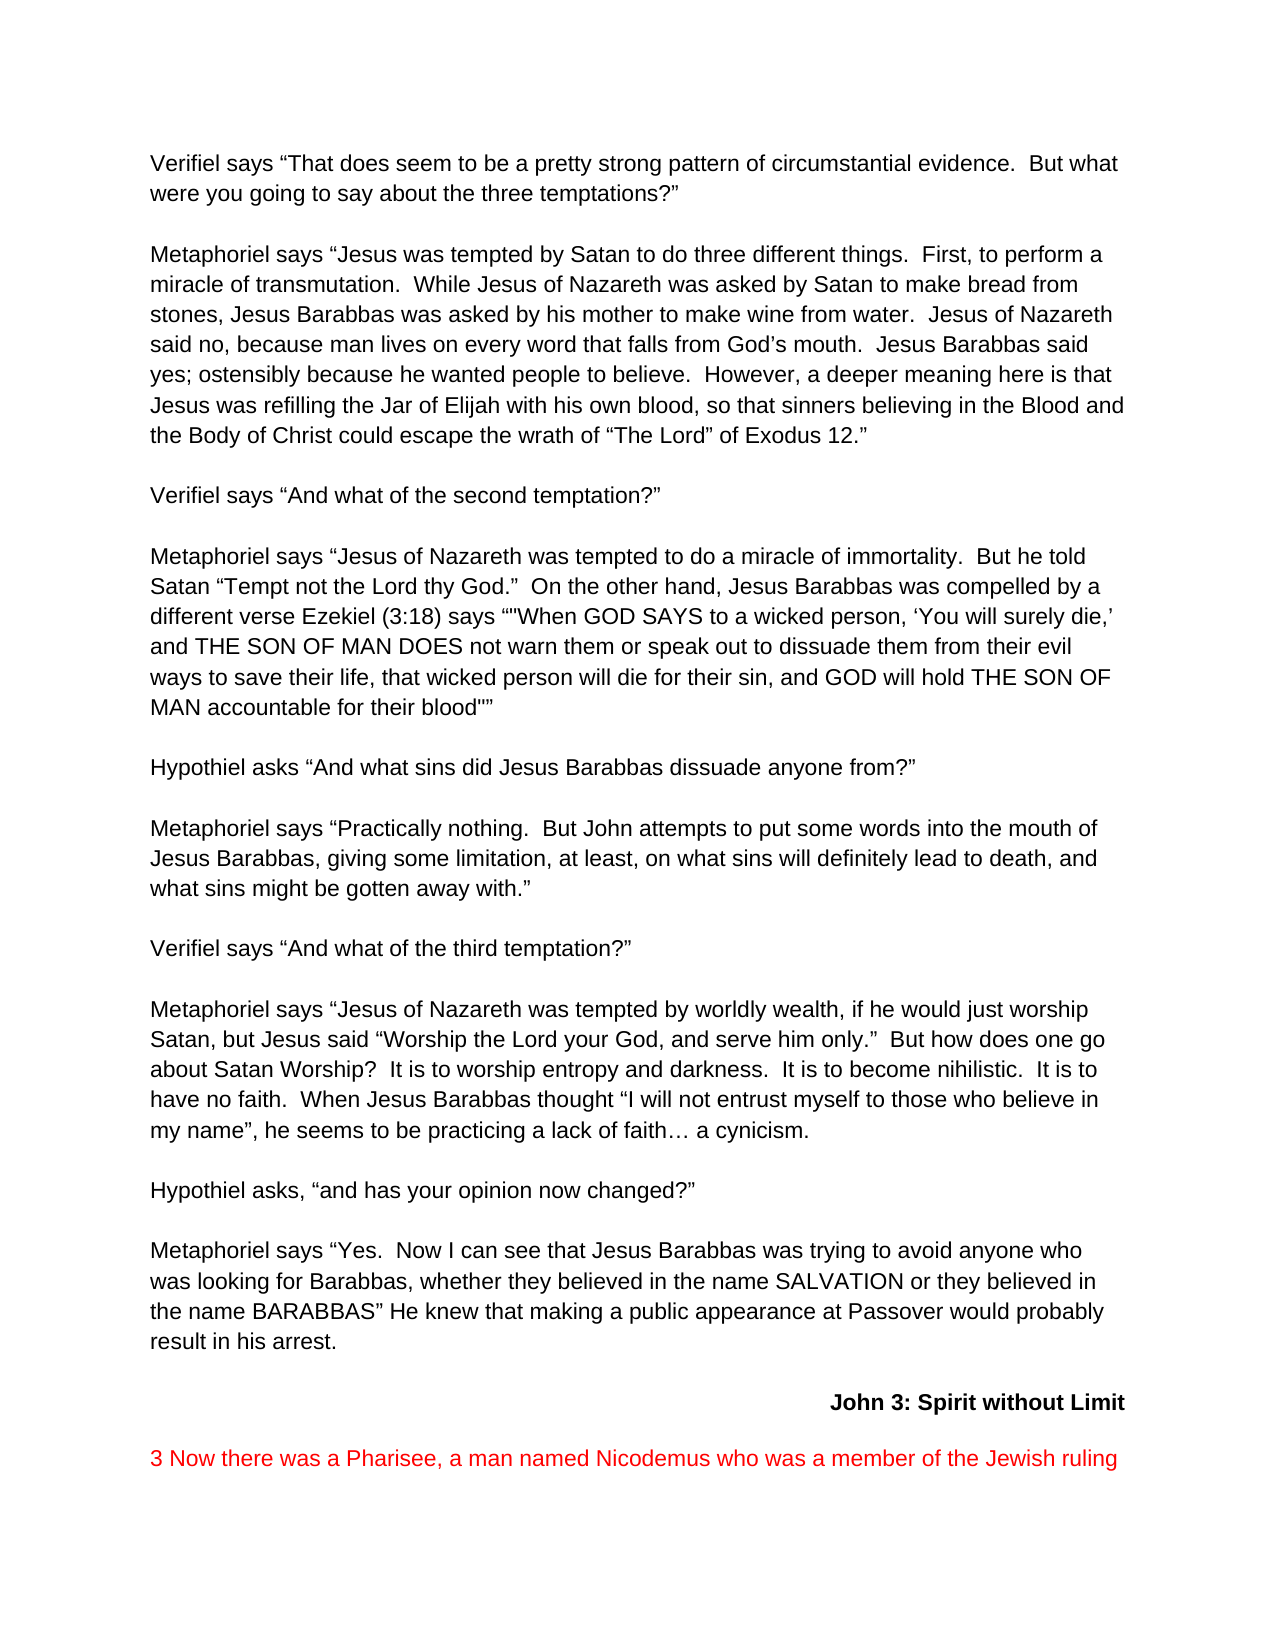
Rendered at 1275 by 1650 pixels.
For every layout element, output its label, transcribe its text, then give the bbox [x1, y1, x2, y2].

text Verifiel says “And what of the third temptation?” [150, 935, 1125, 962]
text Metaphoriel says “Jesus was tempted by Satan to do three different things. First, to perform a miracle of transmutation. While Jesus of Nazareth was asked by Satan to make bread from stones, Jesus Barabbas was asked by his mother to make wine from water. Jesus of Nazareth said no, because man lives on every word that falls from God’s mouth. Jesus Barabbas said yes; ostensibly because he wanted people to believe. However, a deeper meaning here is that Jesus was refilling the Jar of Elijah with his own blood, so that sinners believing in the Blood and the Body of Christ could escape the wrath of “The Lord” of Exodus 12.” [150, 241, 1125, 448]
text Hypothiel asks “And what sins did Jesus Barabbas dissuade anyone from?” [150, 754, 1125, 781]
text Metaphoriel says “Yes. Now I can see that Jesus Barabbas was trying to avoid anyone who was looking for Barabbas, whether they believed in the name SALVATION or they believed in the name BARABBAS” He knew that making a public appearance at Passover would probably result in his arrest. [150, 1237, 1125, 1354]
text Hypothiel asks, “and has your opinion now changed?” [150, 1177, 1125, 1203]
text Verifiel says “That does seem to be a pretty strong pattern of circumstantial evidence. But what were you going to say about the three temptations?” [150, 150, 1125, 207]
text Metaphoriel says “Jesus of Nazareth was tempted to do a miracle of immortality. But he told Satan “Tempt not the Lord thy God.” On the other hand, Jesus Barabbas was compelled by a different verse Ezekiel (3:18) says “"When GOD SAYS to a wicked person, ‘You will surely die,’ and THE SON OF MAN DOES not warn them or speak out to dissuade them from their evil ways to save their life, that wicked person will die for their sin, and GOD will hold THE SON OF MAN accountable for their blood"” [150, 543, 1125, 720]
text Metaphoriel says “Practically nothing. But John attempts to put some words into the mouth of Jesus Barabbas, giving some limitation, at least, on what sins will definitely lead to death, and what sins might be gotten away with.” [150, 814, 1125, 901]
text Verifiel says “And what of the second temptation?” [150, 482, 1125, 509]
subtitle John 3: Spirit without Limit [150, 1388, 1125, 1415]
text 3 Now there was a Pharisee, a man named Nicodemus who was a member of the Jewish ruling [150, 1445, 1125, 1471]
text Metaphoriel says “Jesus of Nazareth was tempted by worldly wealth, if he would just worship Satan, but Jesus said “Worship the Lord your God, and serve him only.” But how does one go about Satan Worship? It is to worship entropy and darkness. It is to become nihilistic. It is to have no faith. When Jesus Barabbas thought “I will not entrust myself to those who believe in my name”, he seems to be practicing a lack of faith… a cynicism. [150, 996, 1125, 1143]
